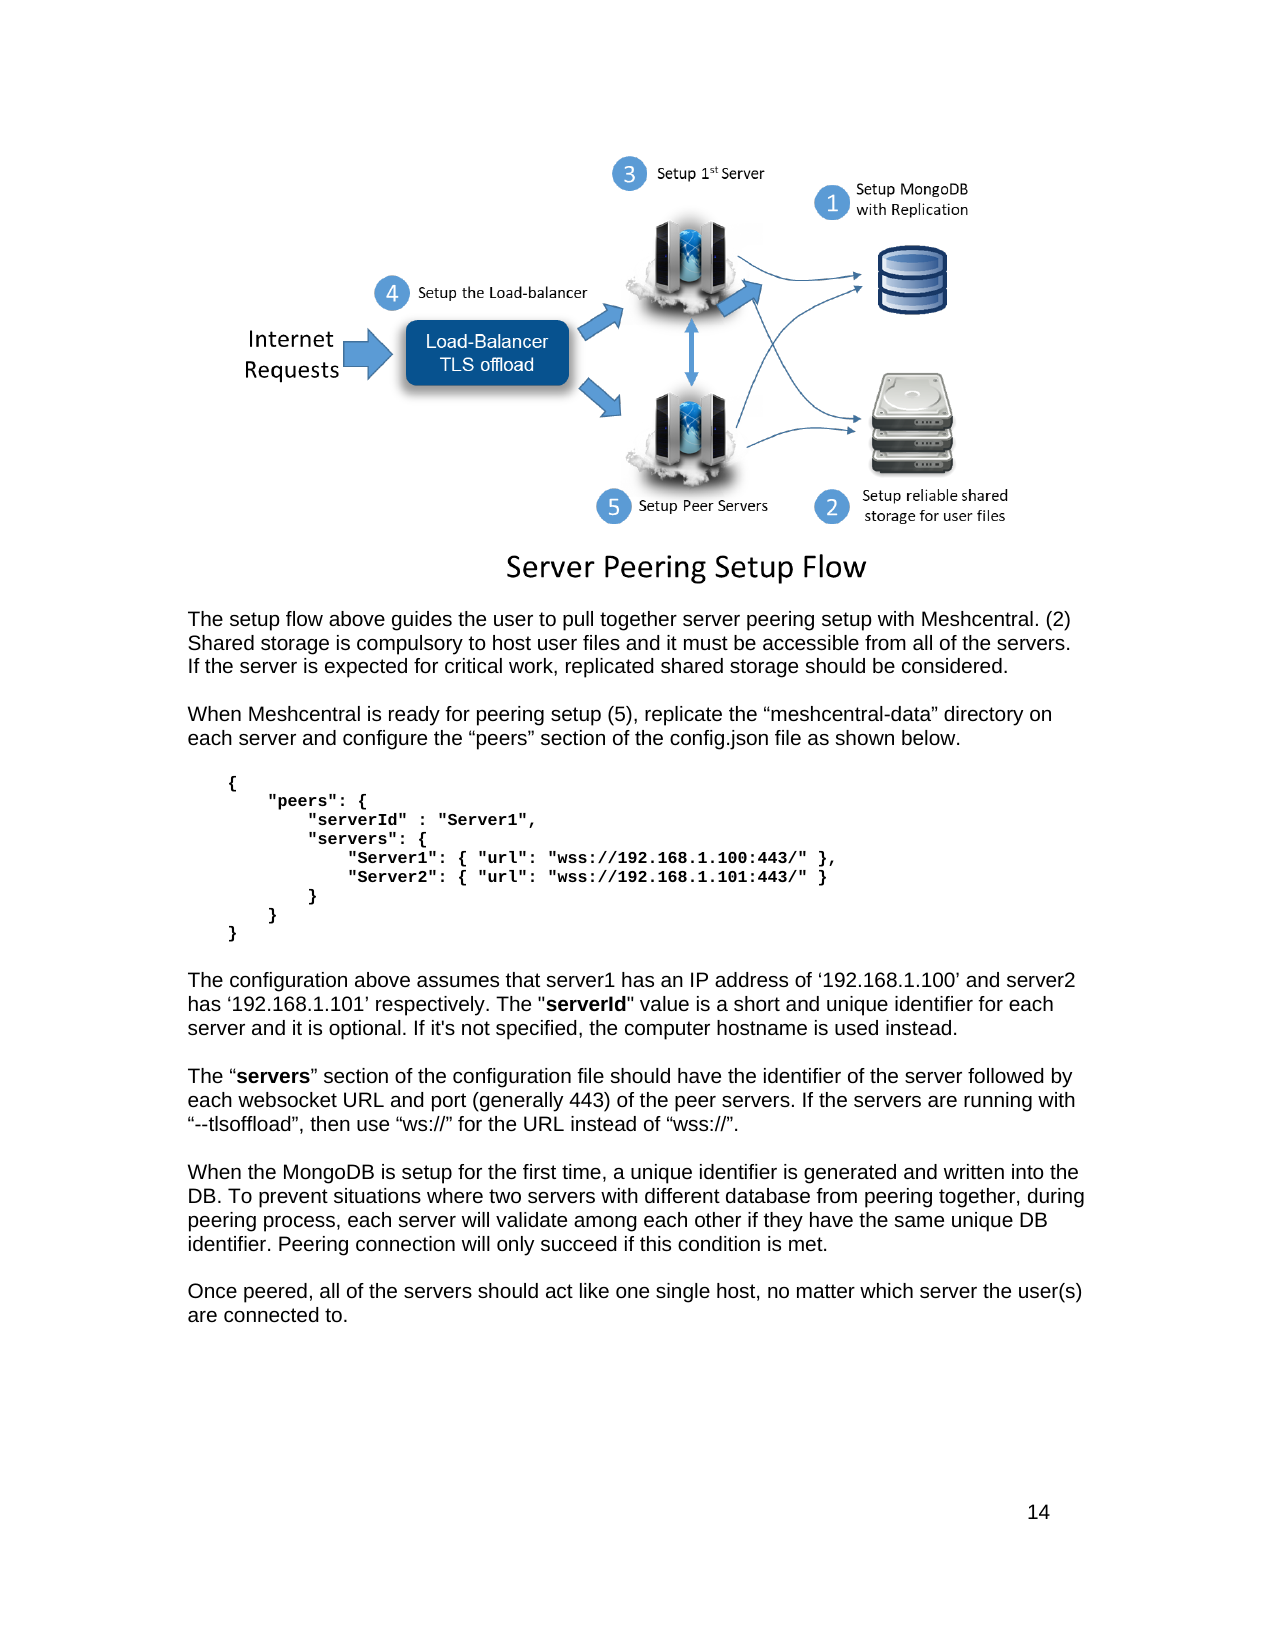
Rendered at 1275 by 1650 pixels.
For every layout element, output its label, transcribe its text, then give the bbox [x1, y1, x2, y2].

text Once peered, all of the servers should act like one single host, no matter which server the user(s) are connected to. [187, 1279, 1087, 1327]
text "Server2": { "url": "wss://192.168.1.101:443/" } [187, 868, 1087, 887]
text When the MongoDB is setup for the first time, a unique identifier is generated and written into the DB. To prevent situations where two servers with different database from peering together, during peering process, each server will validate among each other if they have the same unique DB identifier. Peering connection will only succeed if this condition is met. [187, 1159, 1087, 1255]
text } [187, 887, 1087, 906]
text The “servers” section of the configuration file should have the identifier of the server followed by each websocket URL and port (generally 443) of the peer servers. If the servers are running with “--tlsoffload”, then use “ws://” for the URL instead of “wss://”. [187, 1064, 1087, 1136]
text The setup flow above guides the user to pull together server peering setup with Meshcentral. (2) Shared storage is compulsory to host user files and it must be accessible from all of the servers. If the server is expected for critical work, replicated shared storage should be considered. [187, 606, 1087, 678]
text When Meshcentral is ready for peering setup (5), replicate the “meshcentral-data” directory on each server and configure the “peers” section of the config.json file as shown below. [187, 702, 1087, 750]
text "peers": { [187, 793, 1087, 812]
text { [187, 774, 1087, 793]
text "servers": { [187, 831, 1087, 849]
text The configuration above assumes that server1 has an IP address of ‘192.168.1.100’ and server2 has ‘192.168.1.101’ respectively. The "serverId" value is a short and unique identifier for each server and it is optional. If it's not specified, the computer hostname is used instead. [187, 968, 1087, 1040]
text "Server1": { "url": "wss://192.168.1.100:443/" }, [187, 849, 1087, 868]
text } [187, 906, 1087, 925]
text } [187, 925, 1087, 944]
text "serverId" : "Server1", [187, 812, 1087, 831]
